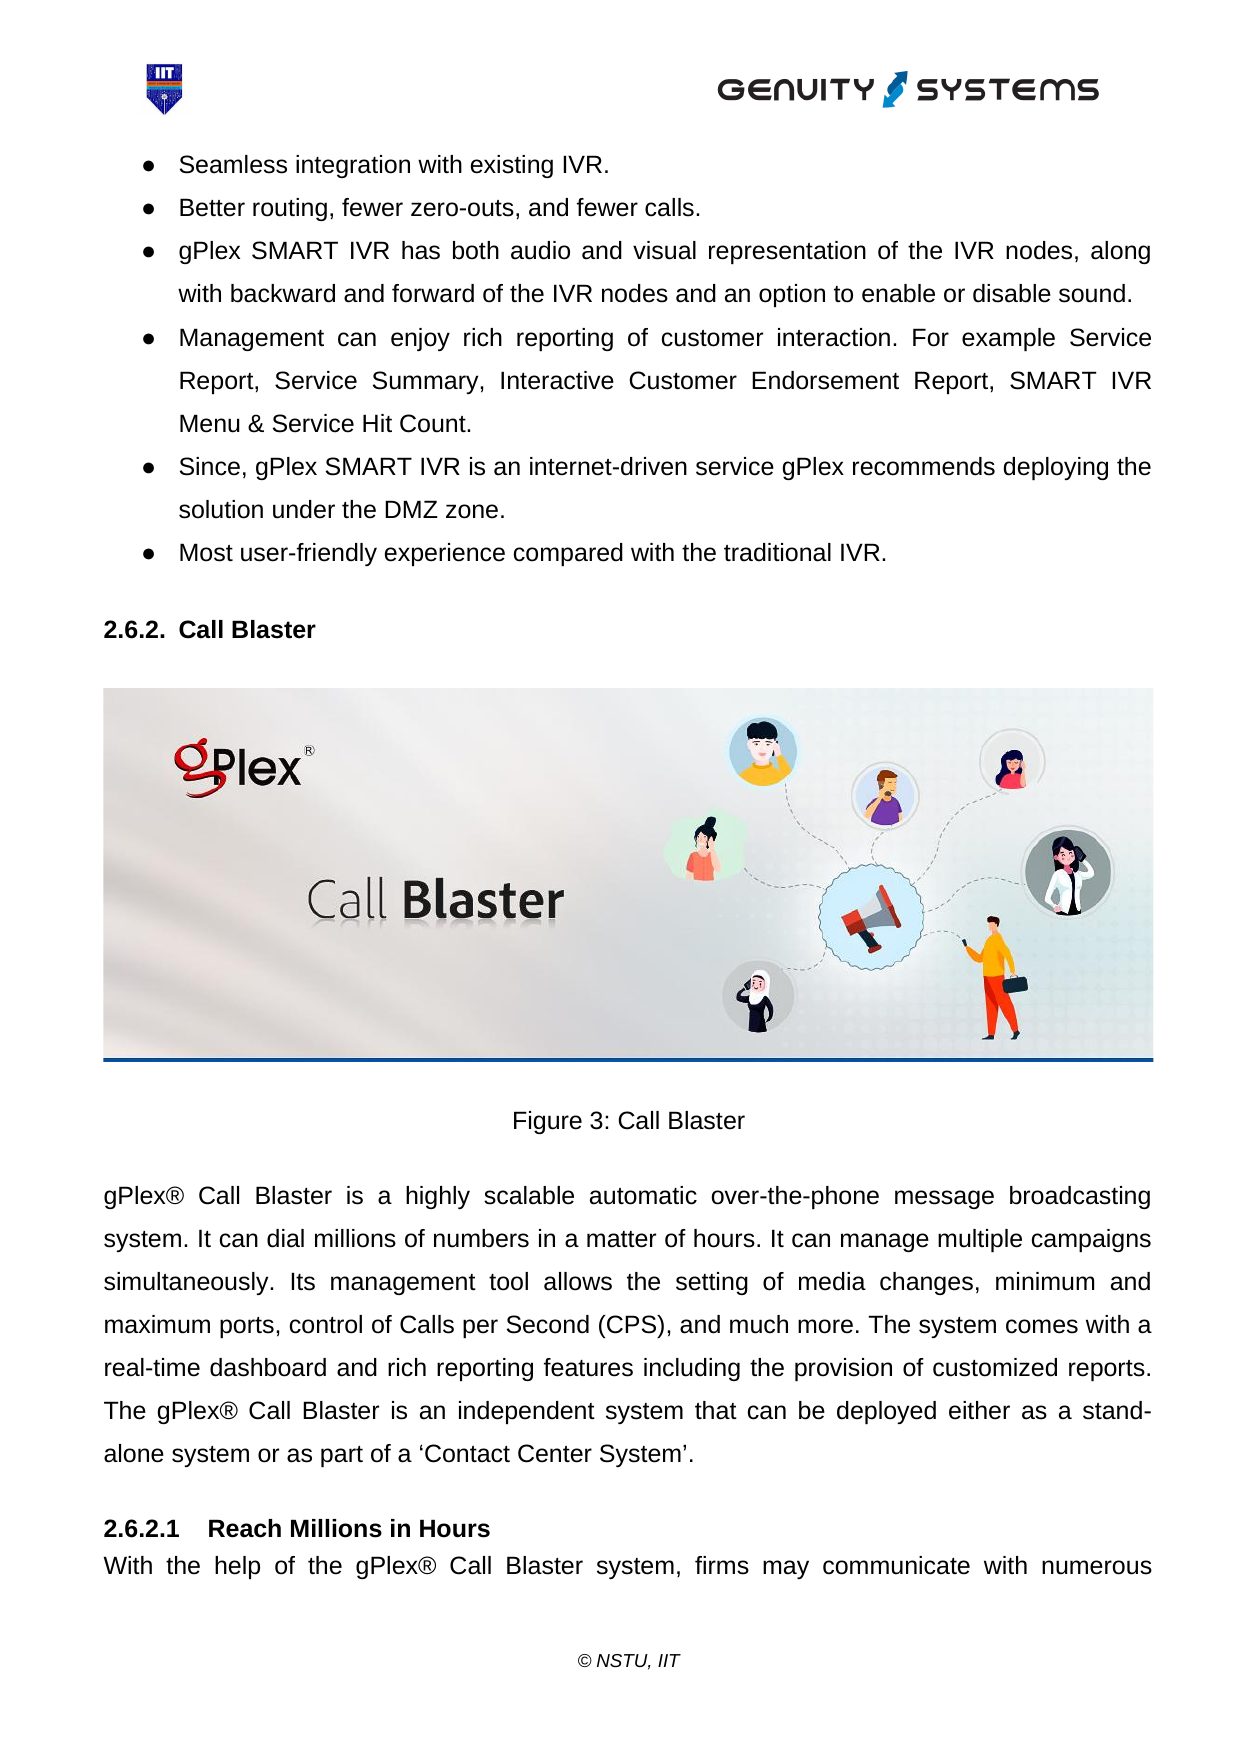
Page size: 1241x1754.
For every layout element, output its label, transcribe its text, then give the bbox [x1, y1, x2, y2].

text With the help of the gPlex® Call Blaster system, firms may communicate with numerous [103, 1551, 1153, 1579]
text Figure 3: Call Blaster [103, 1106, 1153, 1135]
list Most user-friendly experience compared with the traditional IVR. [141, 538, 1153, 567]
subtitle 2.6.2. Call Blaster [103, 614, 1153, 643]
picture [103, 688, 1154, 1062]
subtitle 2.6.2.1 Reach Millions in Hours [103, 1514, 1153, 1542]
list Better routing, fewer zero-outs, and fewer calls. [141, 193, 1153, 222]
list Seamless integration with existing IVR. [141, 150, 1153, 179]
list Since, gPlex SMART IVR is an internet-driven service gPlex recommends deploying the solution under the DMZ zone. [141, 452, 1153, 524]
picture [714, 70, 1101, 108]
list Management can enjoy rich reporting of customer interaction. For example Service Report, Service Summary, Interactive Customer Endorsement Report, SMART IVR Menu & Service Hit Count. [141, 322, 1153, 437]
picture [137, 62, 192, 117]
text gPlex® Call Blaster is a highly scalable automatic over-the-phone message broadcasting system. It can dial millions of numbers in a matter of hours. It can manage multiple campaigns simultaneously. Its management tool allows the setting of media changes, minimum and maximum ports, control of Calls per Second (CPS), and much more. The system comes with a real-time dashboard and rich reporting features including the provision of customized reports. The gPlex® Call Blaster is an independent system that can be deployed either as a stand-alone system or as part of a ‘Contact Center System’. [103, 1181, 1153, 1468]
list gPlex SMART IVR has both audio and visual representation of the IVR nodes, along with backward and forward of the IVR nodes and an option to enable or disable sound. [141, 236, 1153, 308]
